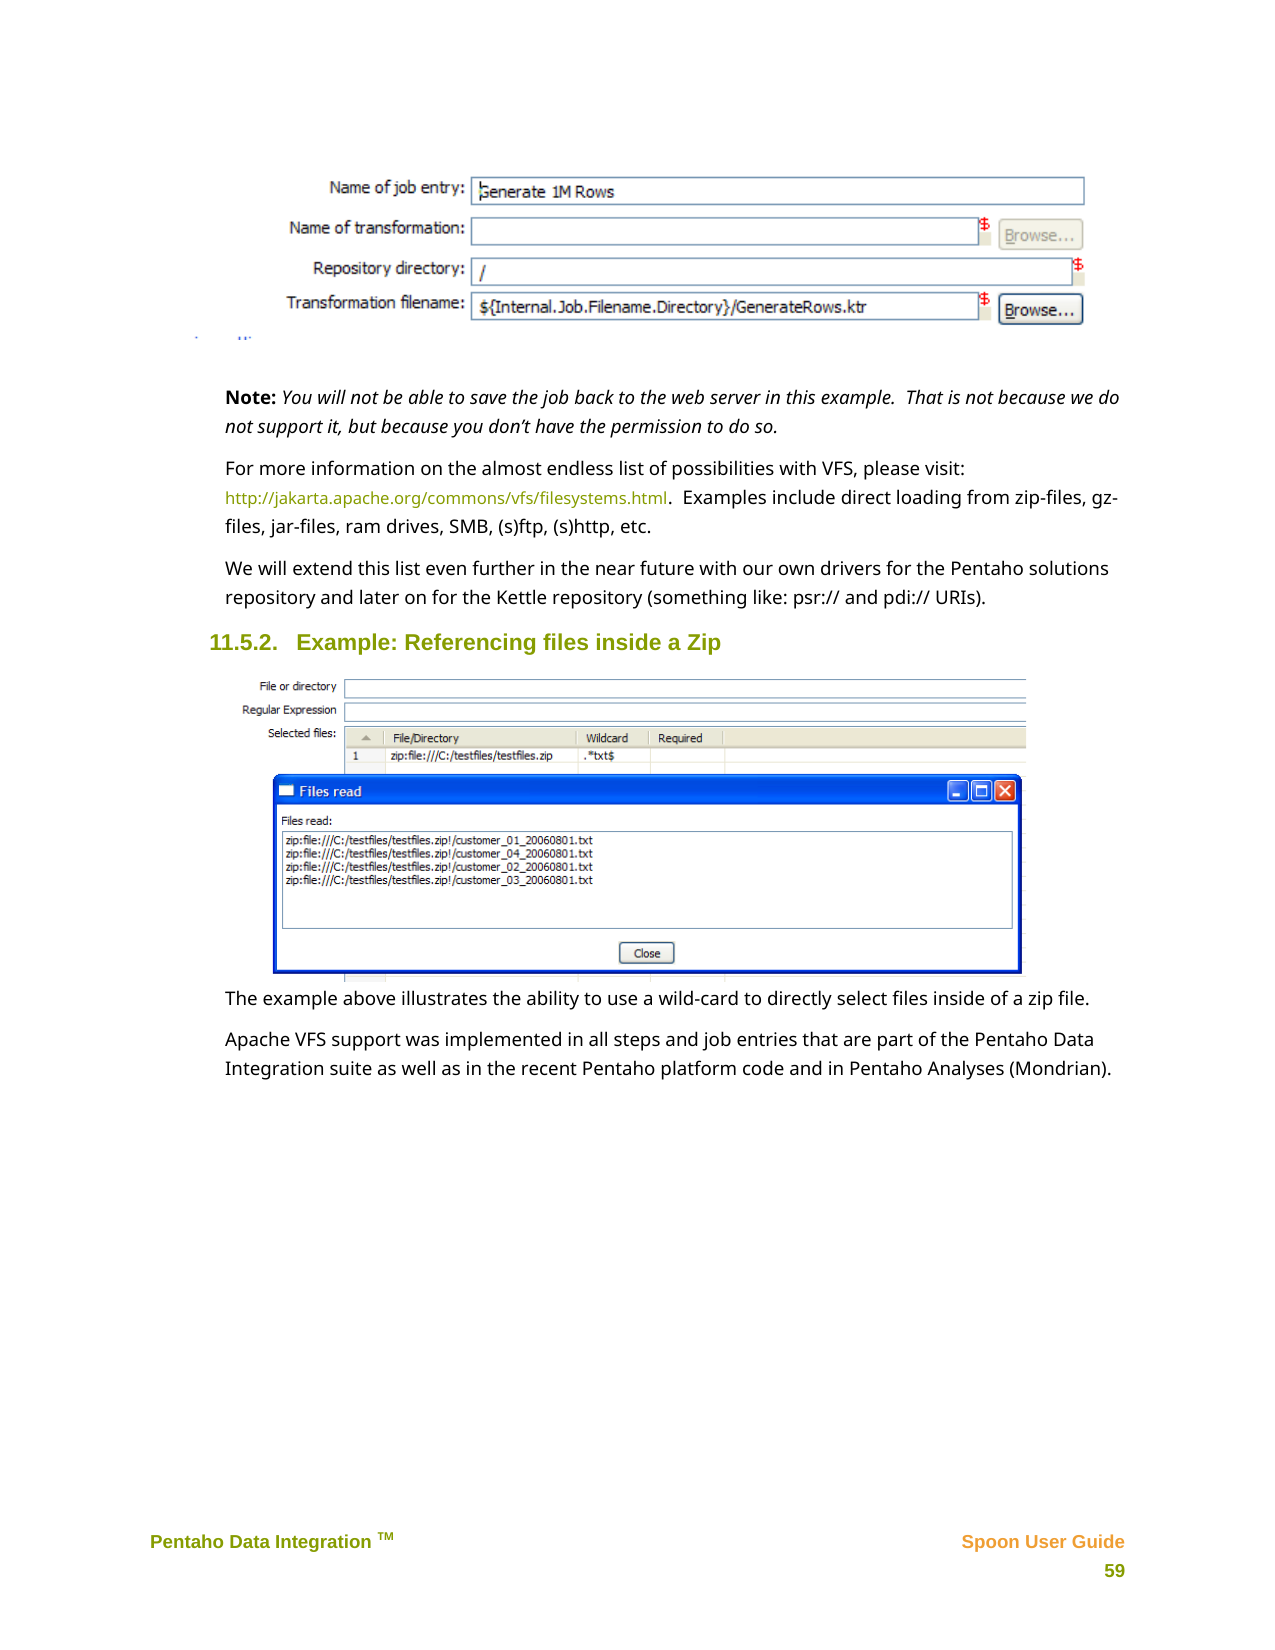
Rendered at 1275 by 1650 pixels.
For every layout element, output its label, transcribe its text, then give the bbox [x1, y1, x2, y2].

text Note: You will not be able to save the job back to the web server in this example. That is not because we do not support it, but because you don’t have the permission to do so. [225, 381, 1125, 439]
picture [187, 174, 1088, 340]
picture [225, 676, 1027, 982]
text The example above illustrates the ability to use a wild-card to directly select files inside of a zip file. [225, 670, 1125, 1011]
text For more information on the almost endless list of possibilities with VFS, please visit: http://jakarta.apache.org/commons/vfs/filesystems.html. Examples include direct loading from zip-files, gz-files, jar-files, ram drives, SMB, (s)ftp, (s)http, etc. [225, 452, 1125, 539]
subtitle Example: Referencing files inside a Zip [209, 623, 1125, 657]
text Apache VFS support was implemented in all steps and job entries that are part of the Pentaho Data Integration suite as well as in the recent Pentaho platform code and in Pentaho Analyses (Mondrian). [225, 1023, 1125, 1082]
text We will extend this list even further in the near future with our own drivers for the Pentaho solutions repository and later on for the Kettle repository (something like: psr:// and pdi:// URIs). [225, 552, 1125, 610]
